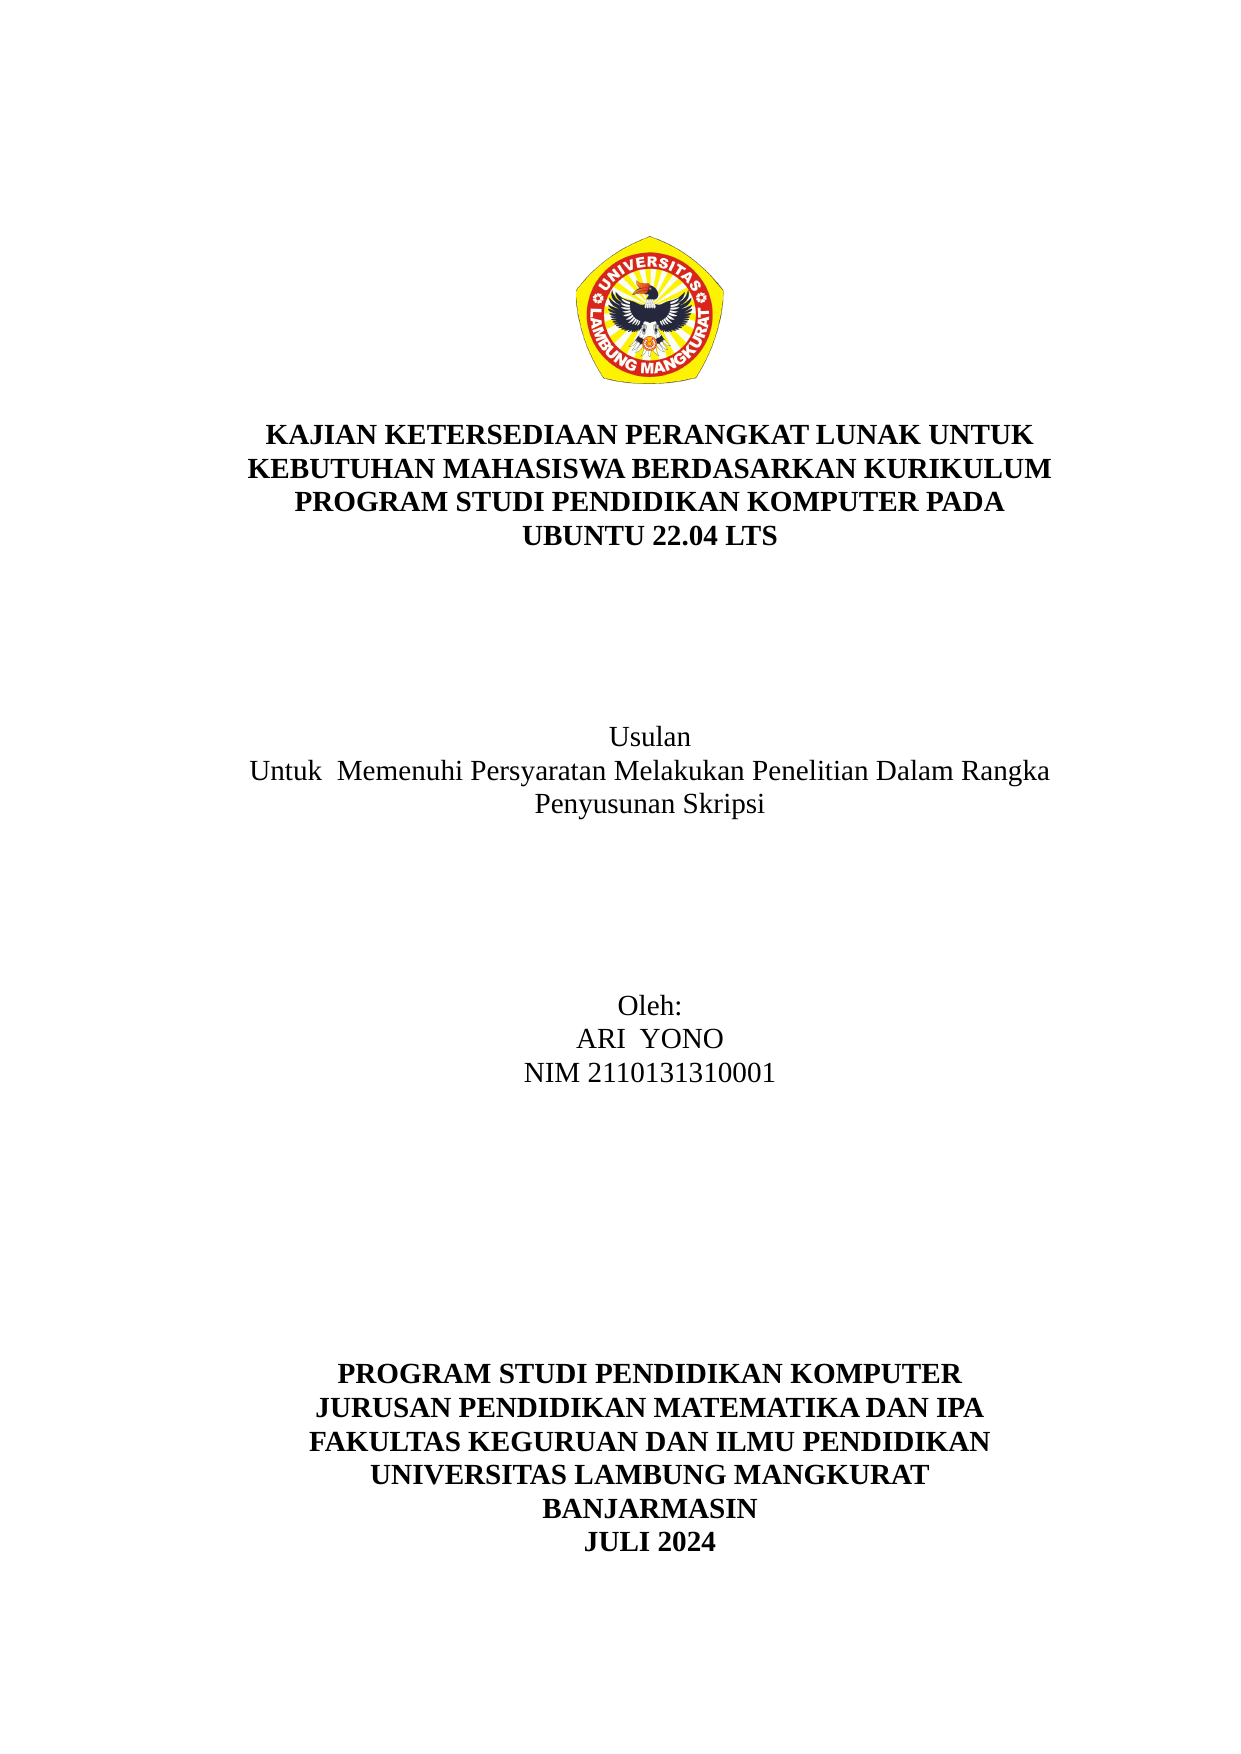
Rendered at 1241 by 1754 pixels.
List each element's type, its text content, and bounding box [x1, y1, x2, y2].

text NIM 2110131310001 [236, 1055, 1063, 1088]
text JULI 2024 [236, 1524, 1063, 1558]
text JURUSAN PENDIDIKAN MATEMATIKA DAN IPA [236, 1390, 1063, 1424]
picture [576, 236, 724, 384]
text BANJARMASIN [236, 1491, 1063, 1524]
text Usulan [236, 719, 1063, 753]
text FAKULTAS KEGURUAN DAN ILMU PENDIDIKAN [236, 1424, 1063, 1457]
text KAJIAN KETERSEDIAAN PERANGKAT LUNAK UNTUK KEBUTUHAN MAHASISWA BERDASARKAN KURIKULUM PROGRAM STUDI PENDIDIKAN KOMPUTER PADA UBUNTU 22.04 LTS [236, 417, 1063, 552]
text Untuk Memenuhi Persyaratan Melakukan Penelitian Dalam Rangka Penyusunan Skripsi [236, 753, 1063, 820]
text UNIVERSITAS LAMBUNG MANGKURAT [236, 1457, 1063, 1491]
text PROGRAM STUDI PENDIDIKAN KOMPUTER [236, 1357, 1063, 1390]
text Oleh: ARI YONO [236, 988, 1063, 1055]
